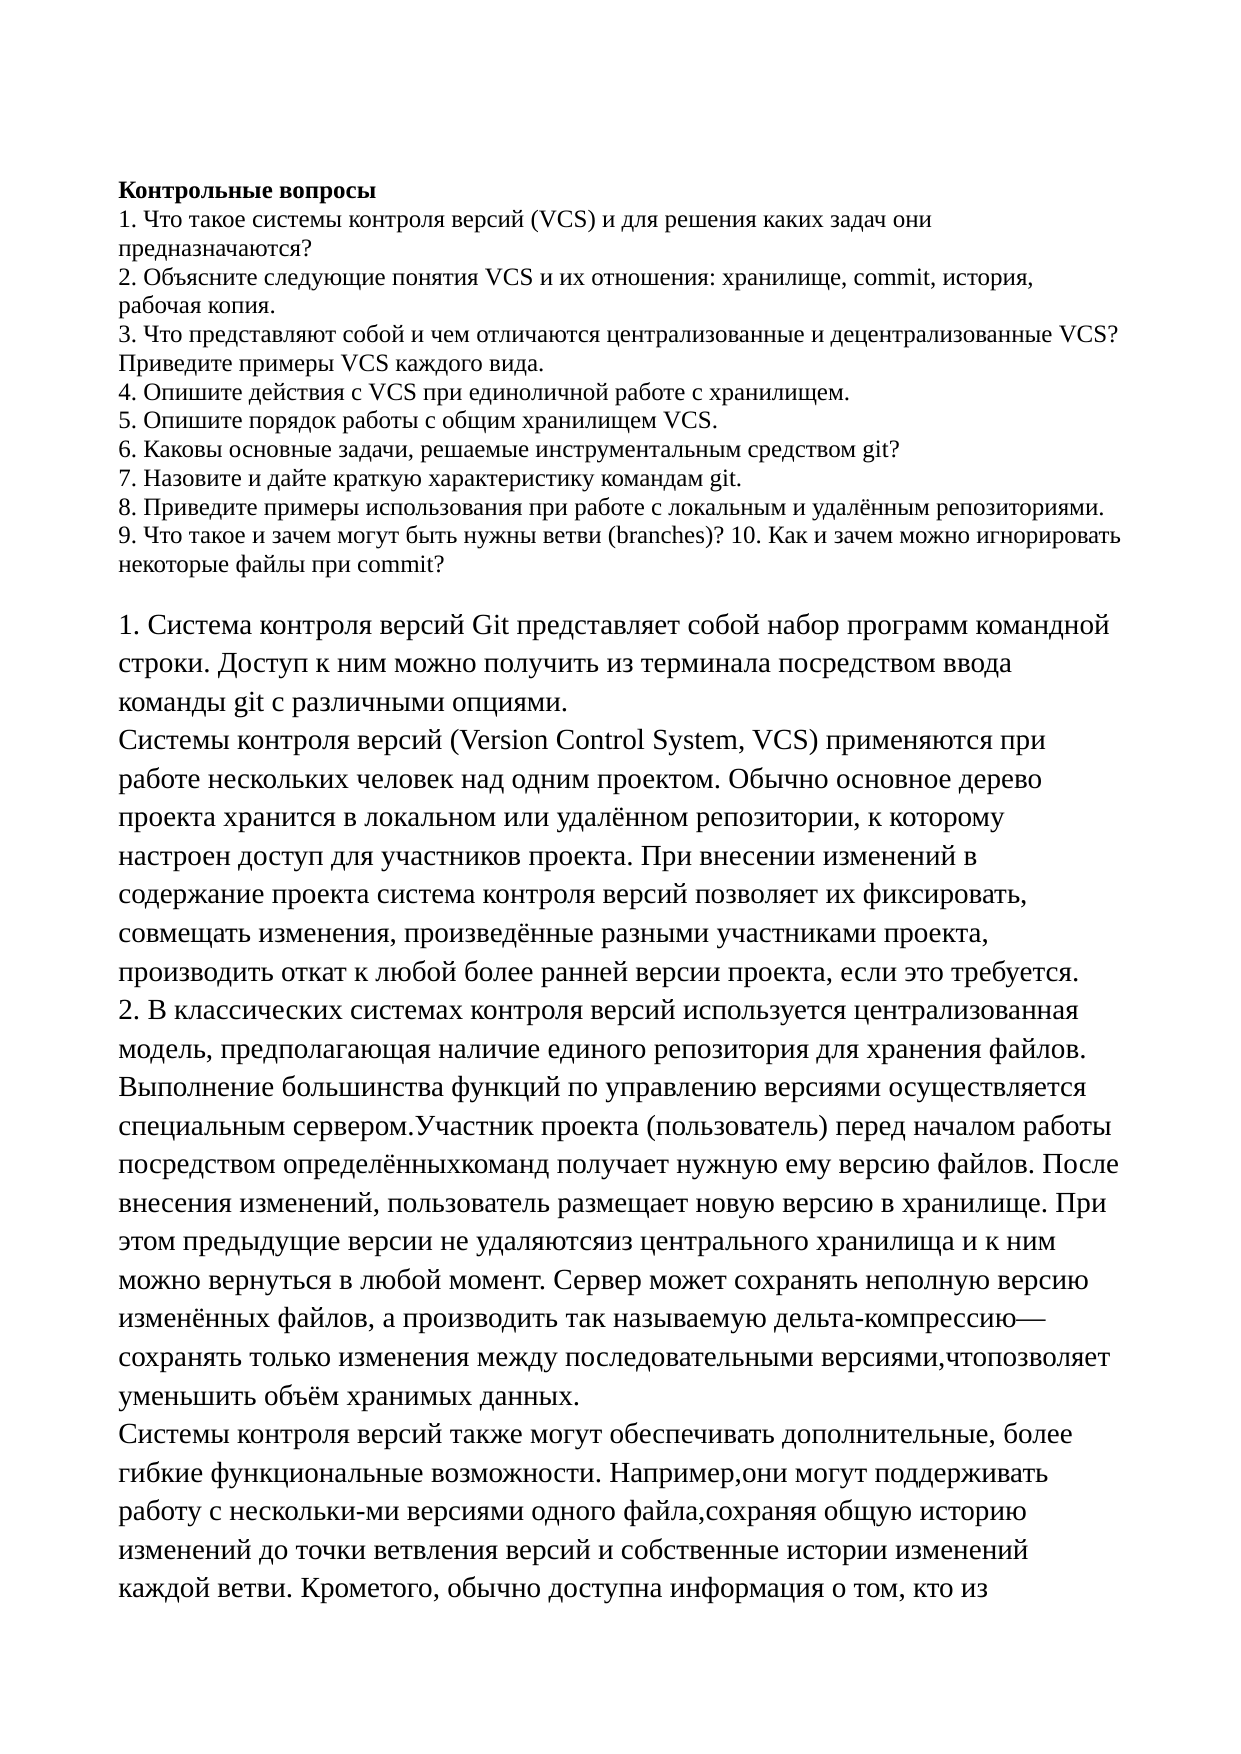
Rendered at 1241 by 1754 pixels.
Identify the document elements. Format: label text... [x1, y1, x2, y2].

text 1. Что такое системы контроля версий (VCS) и для решения каких задач они предназначаются? [118, 204, 1122, 262]
text 8. Приведите примеры использования при работе с локальным и удалённым репозиториями. 9. Что такое и зачем могут быть нужны ветви (branches)? 10. Как и зачем можно игнорировать некоторые файлы при commit? [118, 492, 1122, 578]
text 5. Опишите порядок работы с общим хранилищем VCS. [118, 406, 1122, 434]
text 3. Что представляют собой и чем отличаются централизованные и децентрализованные VCS? Приведите примеры VCS каждого вида. [118, 319, 1122, 377]
text 7. Назовите и дайте краткую характеристику командам git. [118, 463, 1122, 492]
text 2. Объясните следующие понятия VCS и их отношения: хранилище, commit, история, рабочая копия. [118, 262, 1122, 319]
text 4. Опишите действия с VCS при единоличной работе с хранилищем. [118, 377, 1122, 406]
text 1. Система контроля версий Git представляет собой набор программ командной строки. Доступ к ним можно получить из терминала посредством ввода команды git с различными опциями. Системы контроля версий (Version Control System, VCS) применяются при работе нескольких человек над одним проектом. Обычно основное дерево проекта хранится в локальном или удалённом репозитории, к которому настроен доступ для участников проекта. При внесении изменений в содержание проекта система контроля версий позволяет их фиксировать, совмещать изменения, произведённые разными участниками проекта, производить откат к любой более ранней версии проекта, если это требуется. 2. В классических системах контроля версий используется централизованная модель, предполагающая наличие единого репозитория для хранения файлов. Выполнение большинства функций по управлению версиями осуществляется специальным сервером.Участник проекта (пользователь) перед началом работы посредством определённыхкоманд получает нужную ему версию файлов. После внесения изменений, пользователь размещает новую версию в хранилище. При этом предыдущие версии не удаляютсяиз центрального хранилища и к ним можно вернуться в любой момент. Сервер может сохранять неполную версию изменённых файлов, а производить так называемую дельта-компрессию—сохранять только изменения между последовательными версиями,чтопозволяет уменьшить объём хранимых данных. Системы контроля версий также могут обеспечивать дополнительные, более гибкие функциональные возможности. Например,они могут поддерживать работу с нескольки-ми версиями одного файла,сохраняя общую историю изменений до точки ветвления версий и собственные истории изменений каждой ветви. Крометого, обычно доступна информация о том, кто из [118, 607, 1122, 1604]
text Контрольные вопросы [118, 176, 1122, 204]
text 6. Каковы основные задачи, решаемые инструментальным средством git? [118, 434, 1122, 463]
